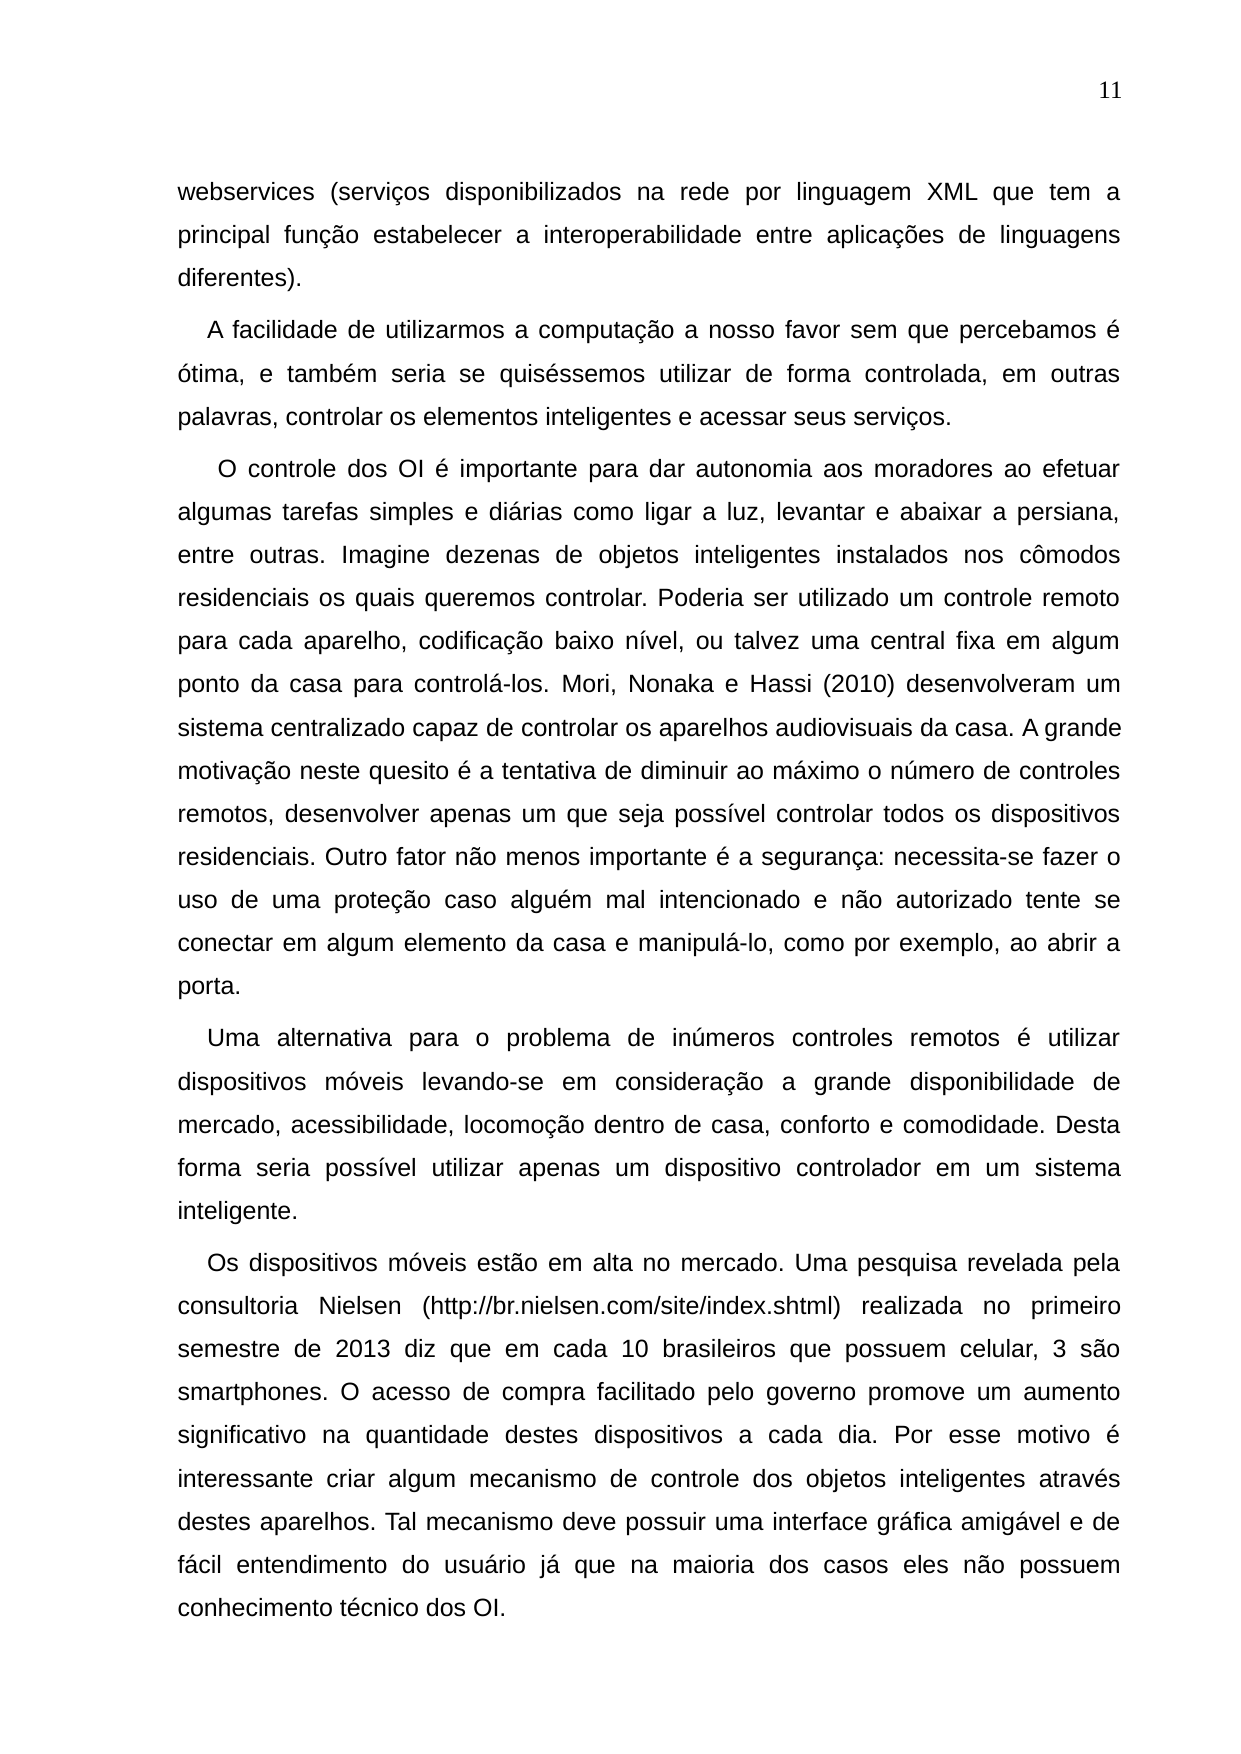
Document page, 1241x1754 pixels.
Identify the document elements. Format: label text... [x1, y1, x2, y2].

text A facilidade de utilizarmos a computação a nosso favor sem que percebamos é ótima, e também seria se quiséssemos utilizar de forma controlada, em outras palavras, controlar os elementos inteligentes e acessar seus serviços. [177, 316, 1122, 431]
text Uma alternativa para o problema de inúmeros controles remotos é utilizar dispositivos móveis levando-se em consideração a grande disponibilidade de mercado, acessibilidade, locomoção dentro de casa, conforto e comodidade. Desta forma seria possível utilizar apenas um dispositivo controlador em um sistema inteligente. [177, 1023, 1122, 1225]
text webservices (serviços disponibilizados na rede por linguagem XML que tem a principal função estabelecer a interoperabilidade entre aplicações de linguagens diferentes). [177, 177, 1122, 292]
text Os dispositivos móveis estão em alta no mercado. Uma pesquisa revelada pela consultoria Nielsen (http://br.nielsen.com/site/index.shtml) realizada no primeiro semestre de 2013 diz que em cada 10 brasileiros que possuem celular, 3 são smartphones. O acesso de compra facilitado pelo governo promove um aumento significativo na quantidade destes dispositivos a cada dia. Por esse motivo é interessante criar algum mecanismo de controle dos objetos inteligentes através destes aparelhos. Tal mecanismo deve possuir uma interface gráfica amigável e de fácil entendimento do usuário já que na maioria dos casos eles não possuem conhecimento técnico dos OI. [177, 1248, 1122, 1622]
text O controle dos OI é importante para dar autonomia aos moradores ao efetuar algumas tarefas simples e diárias como ligar a luz, levantar e abaixar a persiana, entre outras. Imagine dezenas de objetos inteligentes instalados nos cômodos residenciais os quais queremos controlar. Poderia ser utilizado um controle remoto para cada aparelho, codificação baixo nível, ou talvez uma central fixa em algum ponto da casa para controlá-los. Mori, Nonaka e Hassi (2010) desenvolveram um sistema centralizado capaz de controlar os aparelhos audiovisuais da casa. A grande motivação neste quesito é a tentativa de diminuir ao máximo o número de controles remotos, desenvolver apenas um que seja possível controlar todos os dispositivos residenciais. Outro fator não menos importante é a segurança: necessita-se fazer o uso de uma proteção caso alguém mal intencionado e não autorizado tente se conectar em algum elemento da casa e manipulá-lo, como por exemplo, ao abrir a porta. [177, 454, 1122, 1000]
